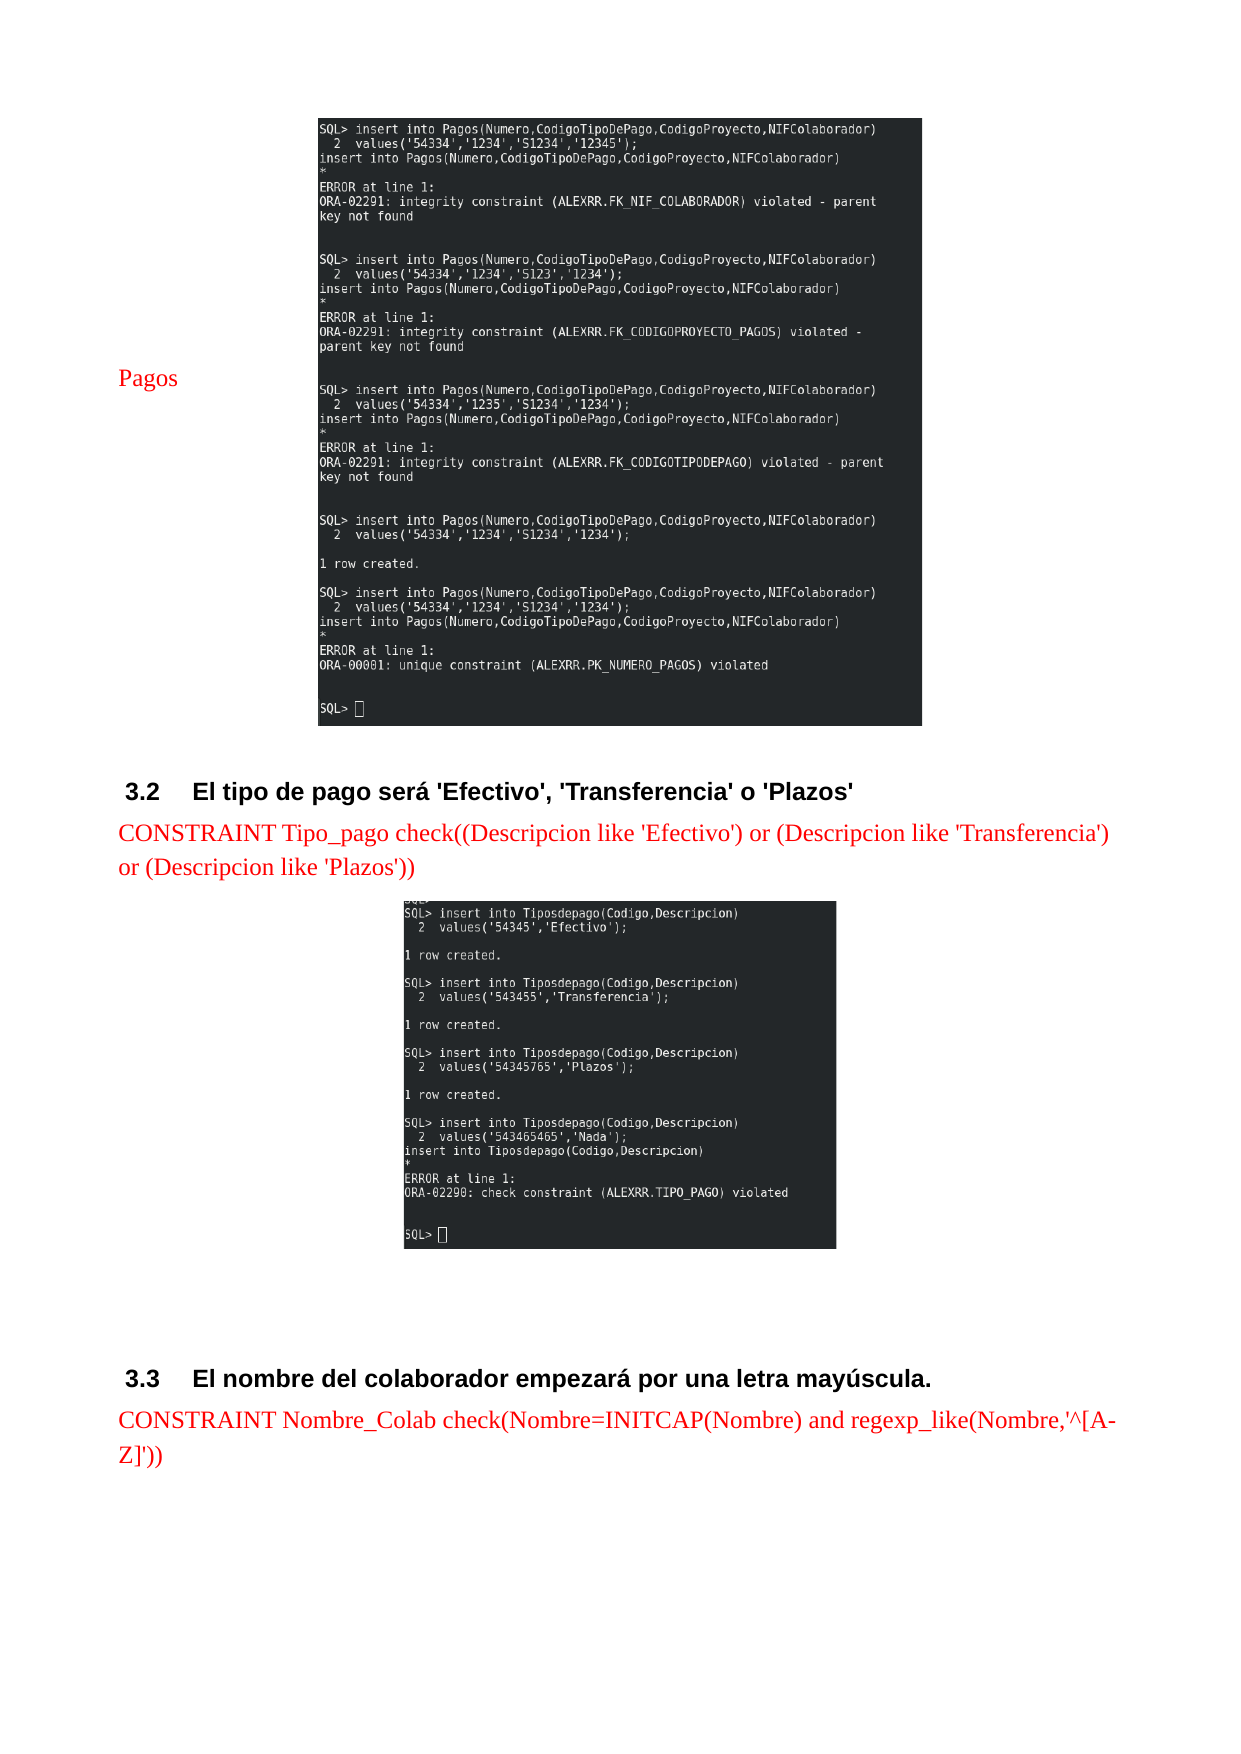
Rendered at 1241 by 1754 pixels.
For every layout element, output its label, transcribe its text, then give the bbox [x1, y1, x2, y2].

subtitle El nombre del colaborador empezará por una letra mayúscula. [118, 1364, 1122, 1393]
text [319, 363, 1122, 392]
text CONSTRAINT Nombre_Colab check(Nombre=INITCAP(Nombre) and regexp_like(Nombre,'^[A-Z]')) [118, 1405, 1122, 1468]
subtitle El tipo de pago será 'Efectivo', 'Transferencia' o 'Plazos' [118, 777, 1122, 806]
text Pagos [118, 363, 318, 392]
text CONSTRAINT Tipo_pago check((Descripcion like 'Efectivo') or (Descripcion like 'Transferencia') or (Descripcion like 'Plazos')) [118, 818, 1122, 881]
